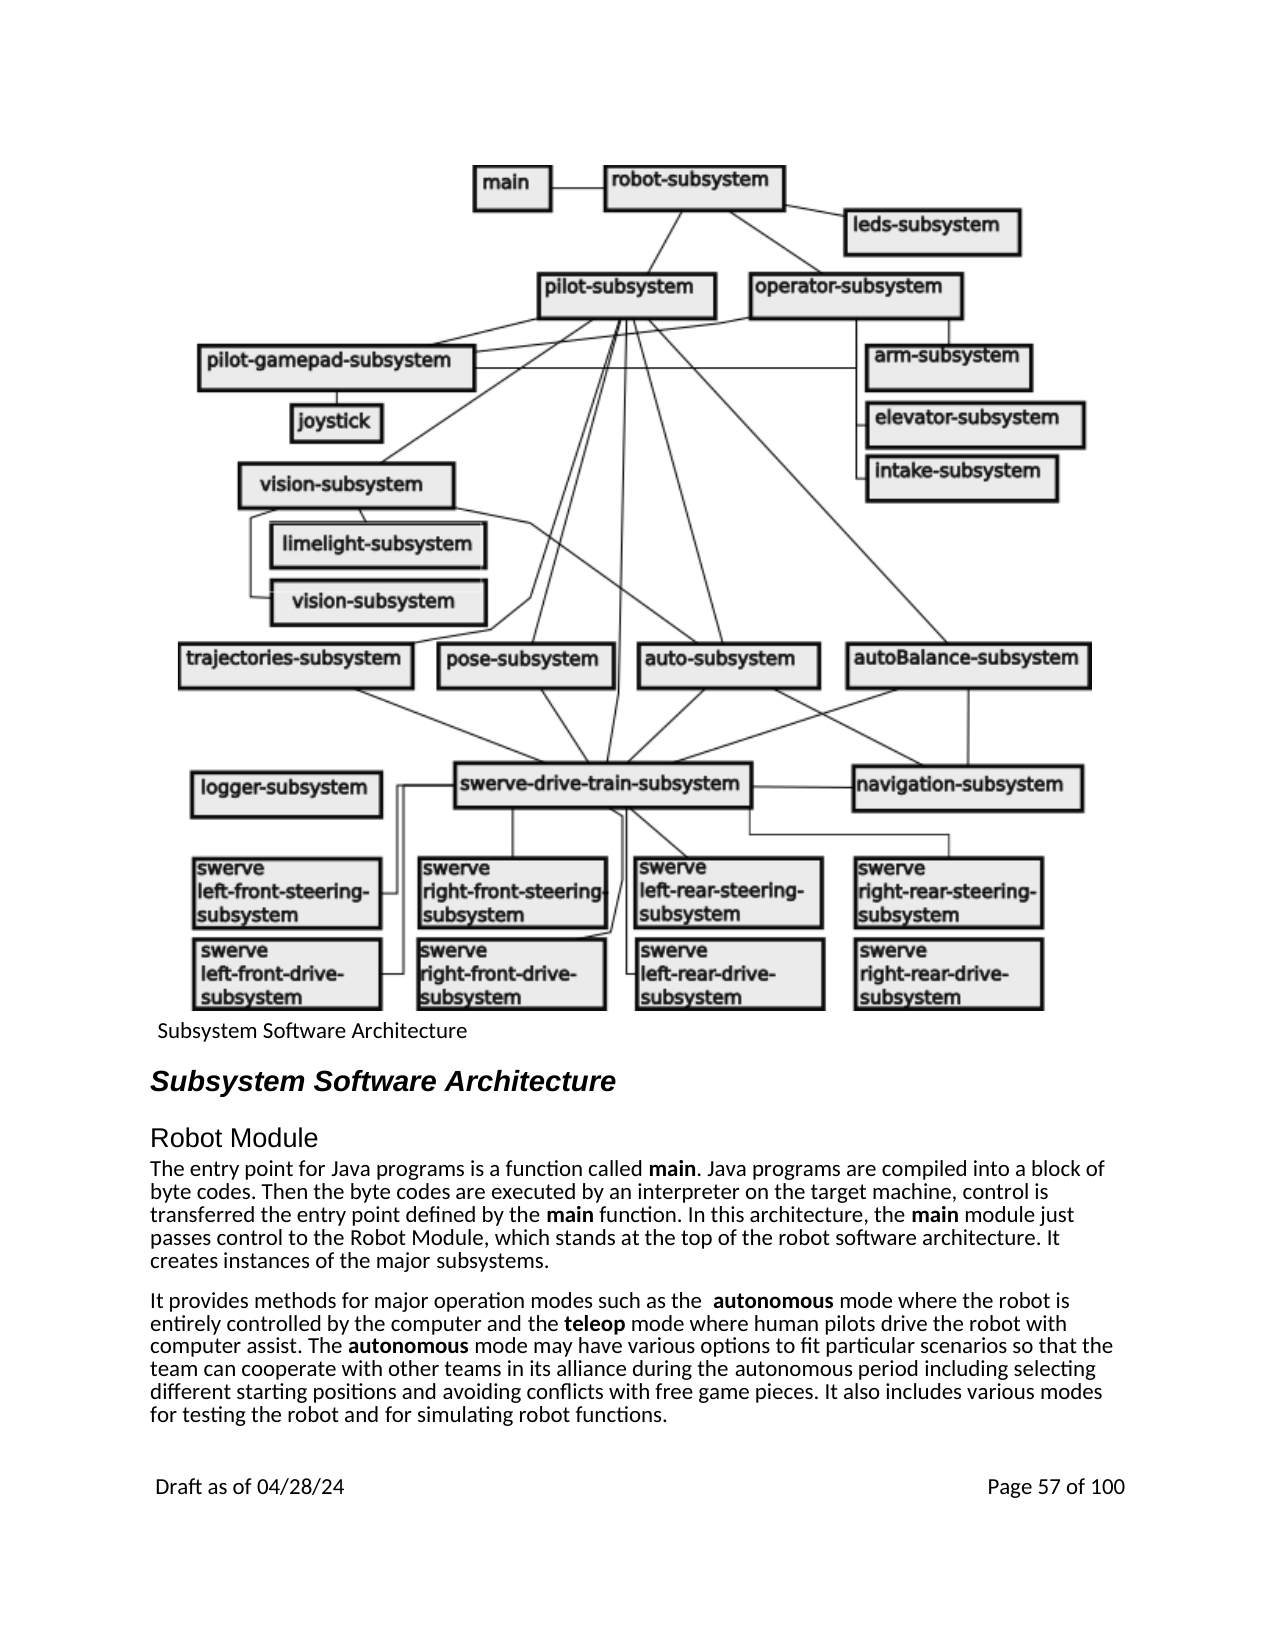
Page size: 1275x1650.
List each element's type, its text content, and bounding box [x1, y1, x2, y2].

text The entry point for Java programs is a function called main. Java programs are compiled into a block of byte codes. Then the byte codes are executed by an interpreter on the target machine, control is transferred the entry point defined by the main function. In this architecture, the main module just passes control to the Robot Module, which stands at the top of the robot software architecture. It creates instances of the major subsystems. [150, 1159, 1125, 1274]
subtitle Robot Module [150, 1123, 1125, 1153]
text It provides methods for major operation modes such as the autonomous mode where the robot is entirely controlled by the computer and the teleop mode where human pilots drive the robot with computer assist. The autonomous mode may have various options to fit particular scenarios so that the team can cooperate with other teams in its alliance during the autonomous period including selecting different starting positions and avoiding conflicts with free game pieces. It also includes various modes for testing the robot and for simulating robot functions. [150, 1291, 1125, 1428]
subtitle Subsystem Software Architecture [148, 156, 1125, 1098]
picture [177, 165, 1092, 1011]
text Subsystem Software Architecture [157, 165, 1112, 1045]
